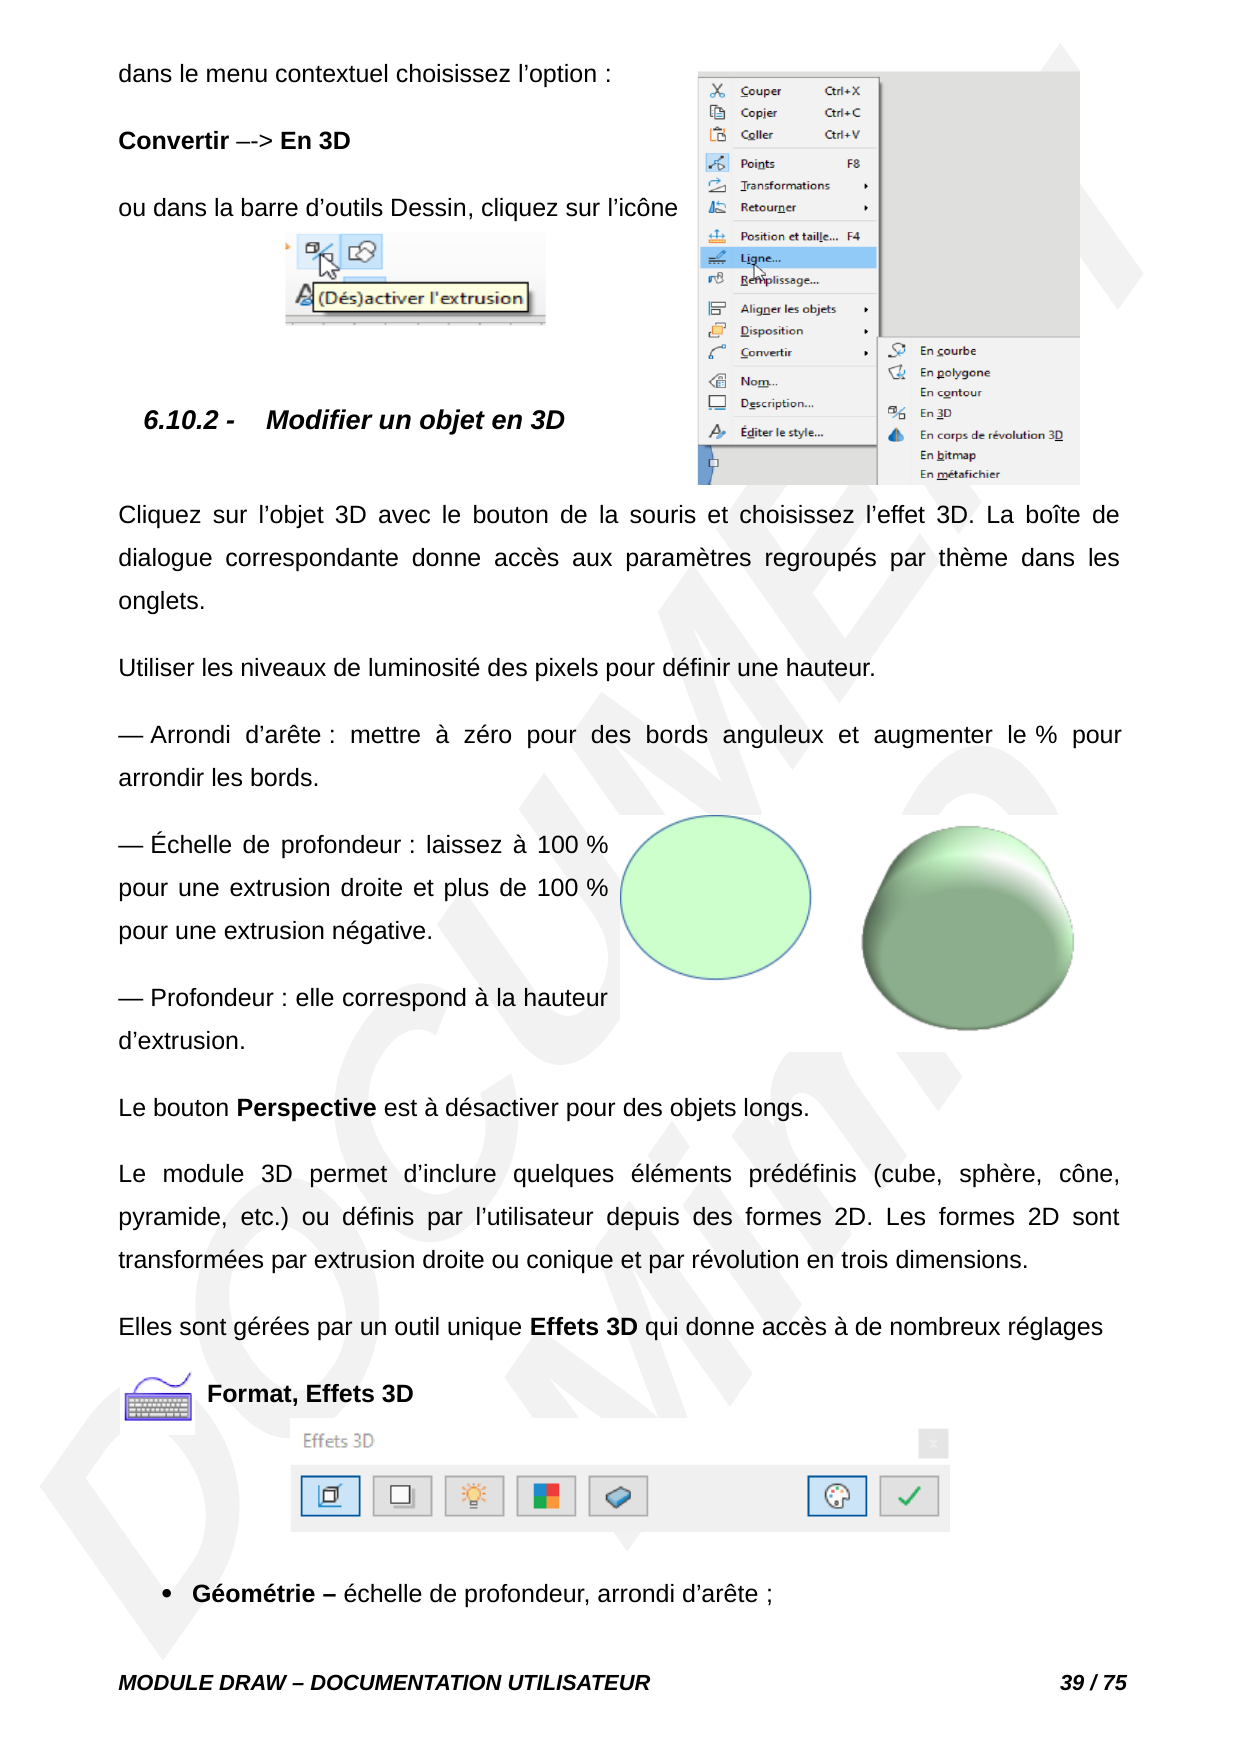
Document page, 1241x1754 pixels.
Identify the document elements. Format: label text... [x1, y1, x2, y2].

text [1080, 126, 1122, 154]
subtitle Modifier un objet en 3D [143, 404, 697, 435]
text Cliquez sur l’objet 3D avec le bouton de la souris et choisissez l’effet 3D. La boîte de dialogue correspondante donne accès aux paramètres regroupés par thème dans les onglets. [118, 500, 1122, 615]
text Le module 3D permet d’inclure quelques éléments prédéfinis (cube, sphère, cône, pyramide, etc.) ou définis par l’utilisateur depuis des formes 2D. Les formes 2D sont transformées par extrusion droite ou conique et par révolution en trois dimensions. [118, 1159, 1122, 1274]
text dans le menu contextuel choisissez l’option : [118, 59, 1122, 88]
picture [290, 1418, 950, 1532]
picture [697, 71, 1080, 485]
text ou dans la barre d’outils Dessin, cliquez sur l’icône [118, 193, 697, 221]
picture [285, 231, 546, 326]
text — Échelle de profondeur : laissez à 100 % pour une extrusion droite et plus de 100 % pour une extrusion négative. [118, 829, 620, 944]
text Elles sont gérées par un outil unique Effets 3D qui donne accès à de nombreux réglages [118, 1312, 1122, 1341]
text Utiliser les niveaux de luminosité des pixels pour définir une hauteur. [118, 653, 1122, 682]
text [1091, 829, 1122, 944]
list Géométrie – échelle de profondeur, arrondi d’arête ; [162, 1579, 1122, 1608]
picture [120, 1360, 195, 1435]
text Format, Effets 3D [195, 1379, 1122, 1408]
text — Arrondi d’arête : mettre à zéro pour des bords anguleux et augmenter le % pour arrondir les bords. [118, 720, 1122, 792]
subtitle [1080, 404, 1122, 435]
text — Profondeur : elle correspond à la hauteur d’extrusion. [118, 983, 1122, 1054]
text Convertir –-> En 3D [118, 126, 697, 154]
text [1080, 193, 1122, 221]
text Le bouton Perspective est à désactiver pour des objets longs. [118, 1092, 1122, 1121]
